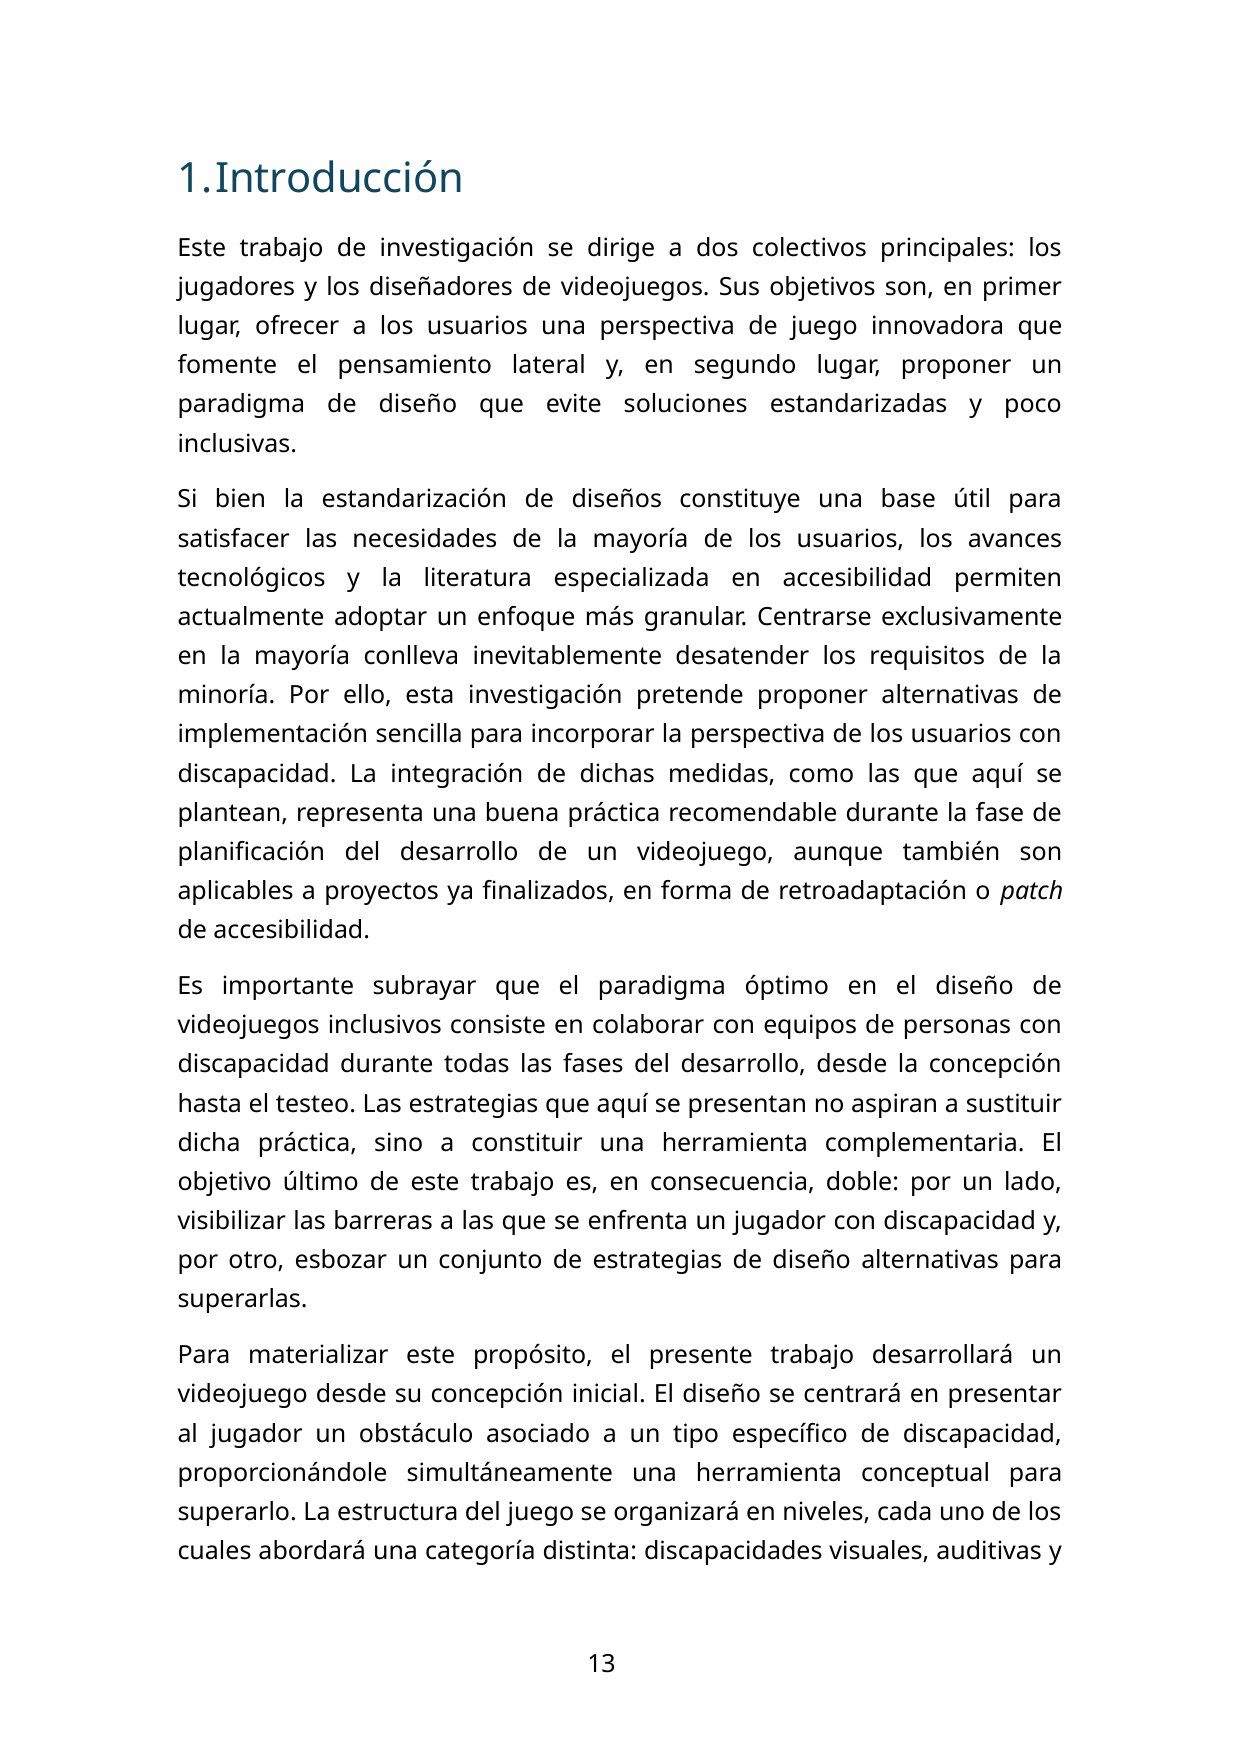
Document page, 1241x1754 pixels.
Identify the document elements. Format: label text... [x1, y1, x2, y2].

text Para materializar este propósito, el presente trabajo desarrollará un videojuego desde su concepción inicial. El diseño se centrará en presentar al jugador un obstáculo asociado a un tipo específico de discapacidad, proporcionándole simultáneamente una herramienta conceptual para superarlo. La estructura del juego se organizará en niveles, cada uno de los cuales abordará una categoría distinta: discapacidades visuales, auditivas y cognitivas. El elemento central que articula esta estructura es la curva de dificultad. Como se ilustra en la Figura 1, el usuario se enfrentará inicialmente a una dificultad deliberada e innecesariamente complicada. Sin embargo, a medida que progrese, descubrirá alternativas y herramientas de accesibilidad que le facilitarán superar los desafíos, simbolizando así el proceso de adaptación y aprendizaje. [177, 1337, 1063, 1567]
text Este trabajo de investigación se dirige a dos colectivos principales: los jugadores y los diseñadores de videojuegos. Sus objetivos son, en primer lugar, ofrecer a los usuarios una perspectiva de juego innovadora que fomente el pensamiento lateral y, en segundo lugar, proponer un paradigma de diseño que evite soluciones estandarizadas y poco inclusivas. [177, 229, 1063, 459]
list Introducción [177, 148, 1063, 204]
text Si bien la estandarización de diseños constituye una base útil para satisfacer las necesidades de la mayoría de los usuarios, los avances tecnológicos y la literatura especializada en accesibilidad permiten actualmente adoptar un enfoque más granular. Centrarse exclusivamente en la mayoría conlleva inevitablemente desatender los requisitos de la minoría. Por ello, esta investigación pretende proponer alternativas de implementación sencilla para incorporar la perspectiva de los usuarios con discapacidad. La integración de dichas medidas, como las que aquí se plantean, representa una buena práctica recomendable durante la fase de planificación del desarrollo de un videojuego, aunque también son aplicables a proyectos ya finalizados, en forma de retroadaptación o patch de accesibilidad. [177, 481, 1063, 946]
text Es importante subrayar que el paradigma óptimo en el diseño de videojuegos inclusivos consiste en colaborar con equipos de personas con discapacidad durante todas las fases del desarrollo, desde la concepción hasta el testeo. Las estrategias que aquí se presentan no aspiran a sustituir dicha práctica, sino a constituir una herramienta complementaria. El objetivo último de este trabajo es, en consecuencia, doble: por un lado, visibilizar las barreras a las que se enfrenta un jugador con discapacidad y, por otro, esbozar un conjunto de estrategias de diseño alternativas para superarlas. [177, 968, 1063, 1315]
